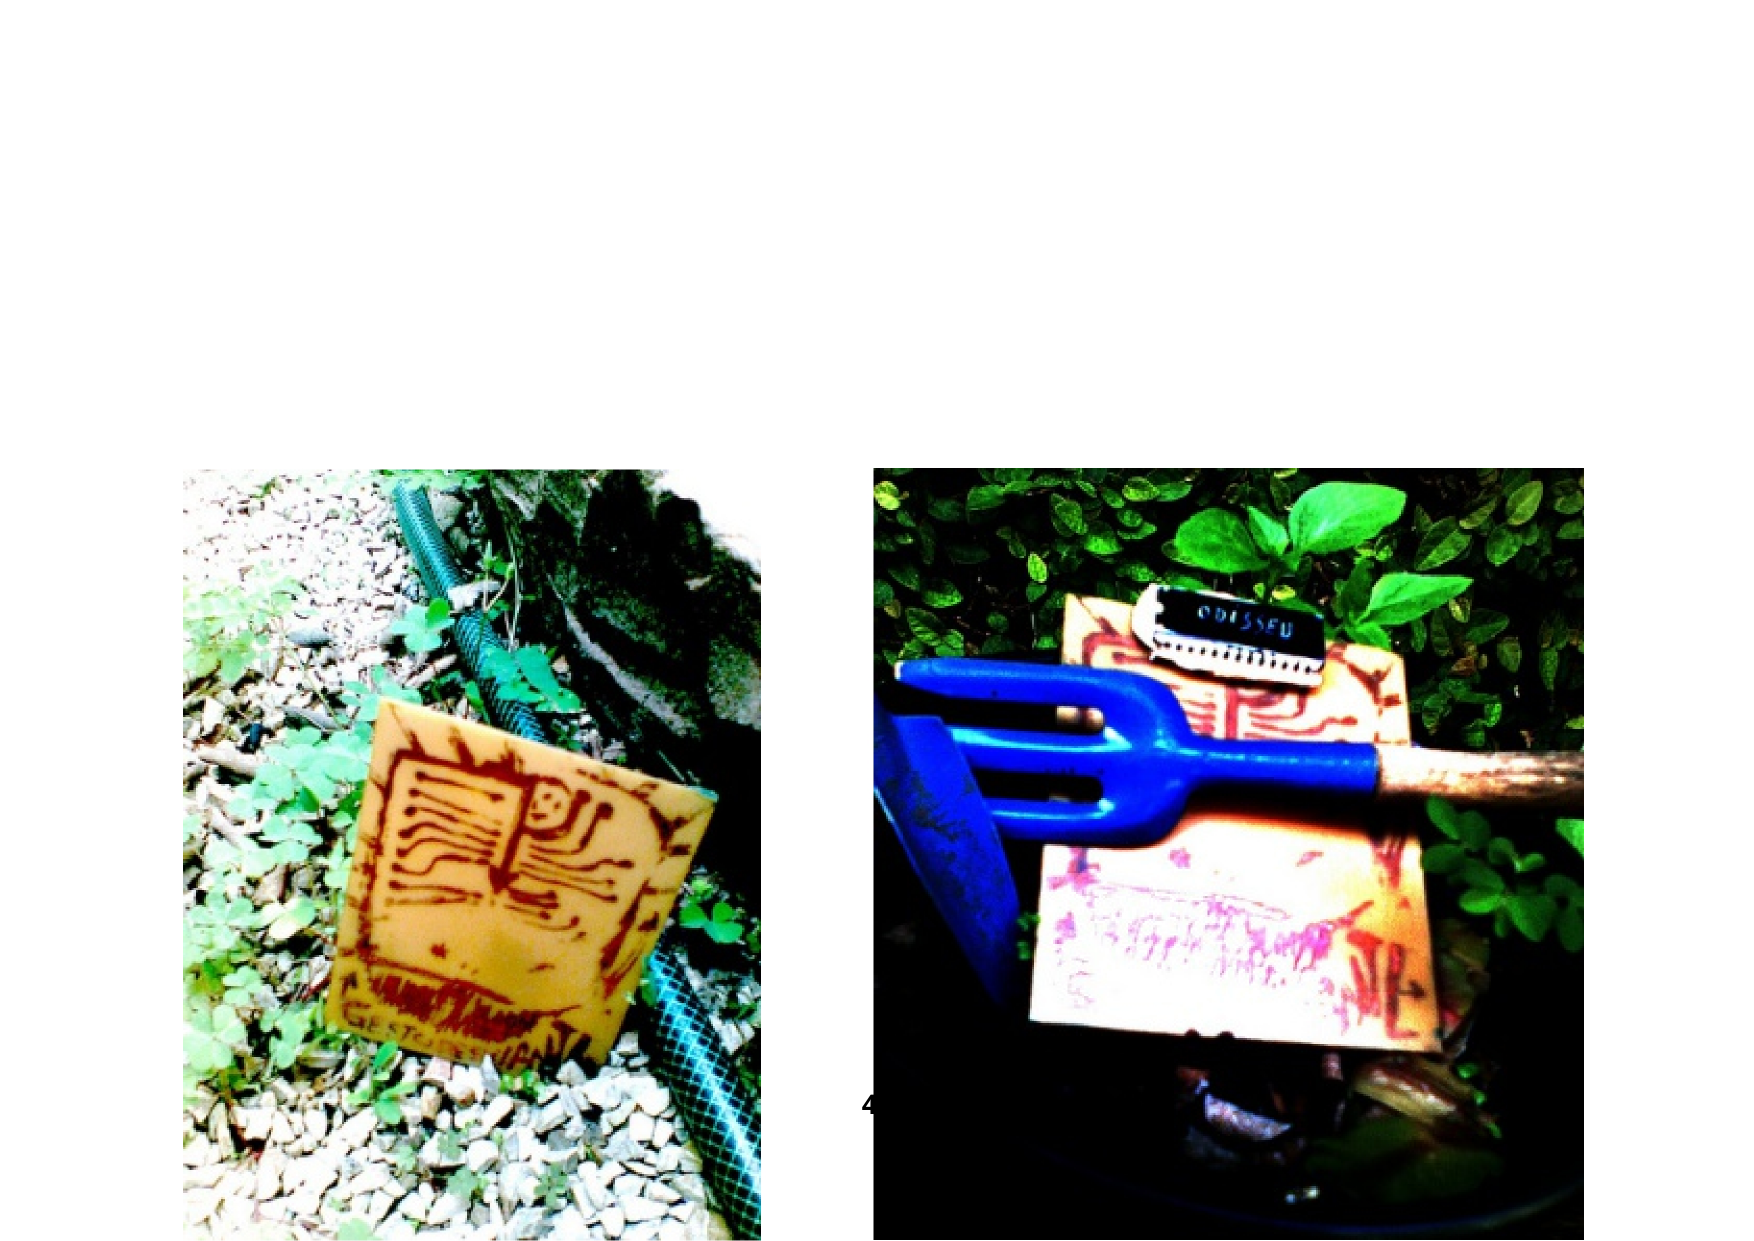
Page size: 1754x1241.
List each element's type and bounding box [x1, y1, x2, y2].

picture [183, 468, 1584, 1241]
